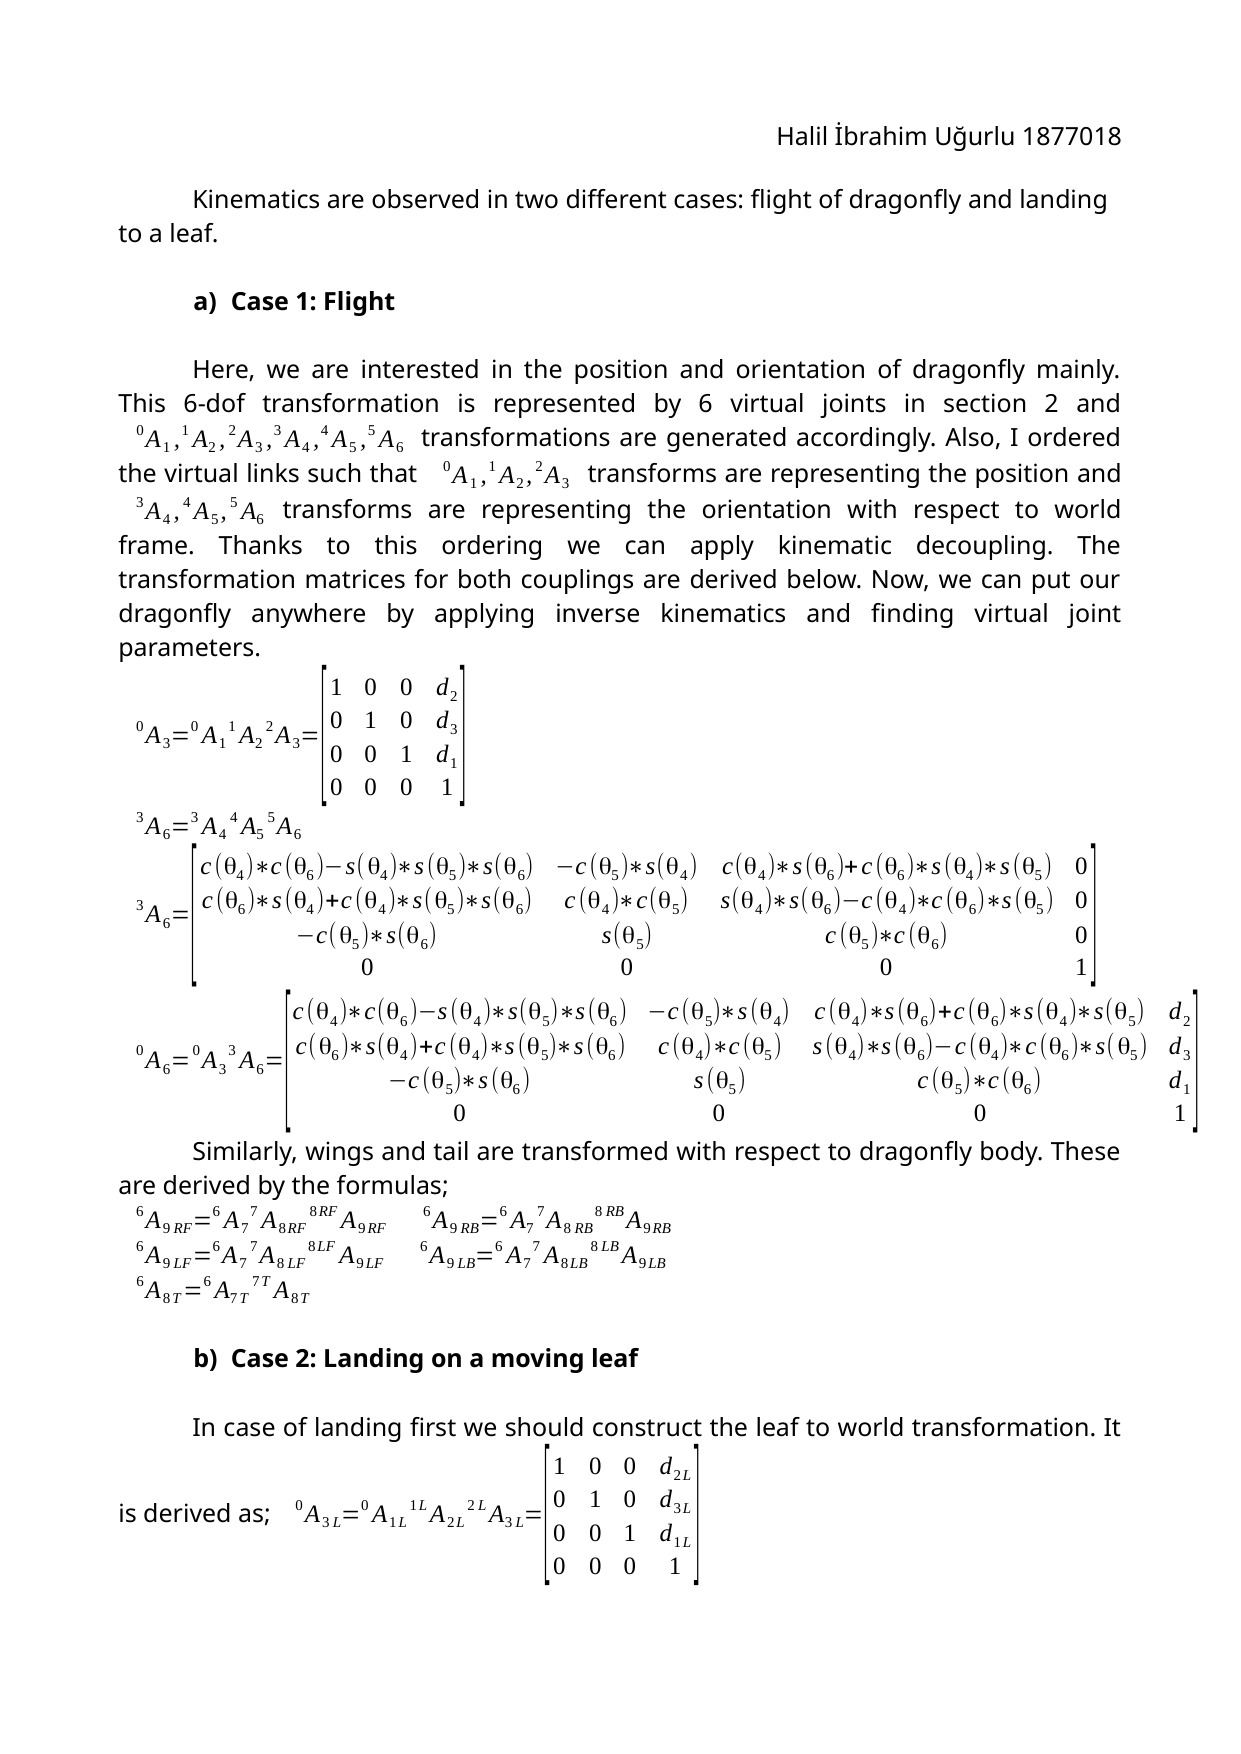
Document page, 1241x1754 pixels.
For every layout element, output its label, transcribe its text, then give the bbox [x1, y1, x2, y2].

list Case 1: Flight [193, 284, 1122, 318]
list Case 2: Landing on a moving leaf [193, 1341, 1122, 1375]
text Here, we are interested in the position and orientation of dragonfly mainly. This 6-dof transformation is represented by 6 virtual joints in section 2 and transformations are generated accordingly. Also, I ordered the virtual links such that transforms are representing the position and transforms are representing the orientation with respect to world frame. Thanks to this ordering we can apply kinematic decoupling. The transformation matrices for both couplings are derived below. Now, we can put our dragonfly anywhere by applying inverse kinematics and finding virtual joint parameters. [118, 352, 1122, 664]
text Similarly, wings and tail are transformed with respect to dragonfly body. These are derived by the formulas; [118, 1134, 1122, 1202]
text In case of landing first we should construct the leaf to world transformation. It is derived as; [118, 1409, 1122, 1587]
text Kinematics are observed in two different cases: flight of dragonfly and landing to a leaf. [118, 182, 1122, 250]
